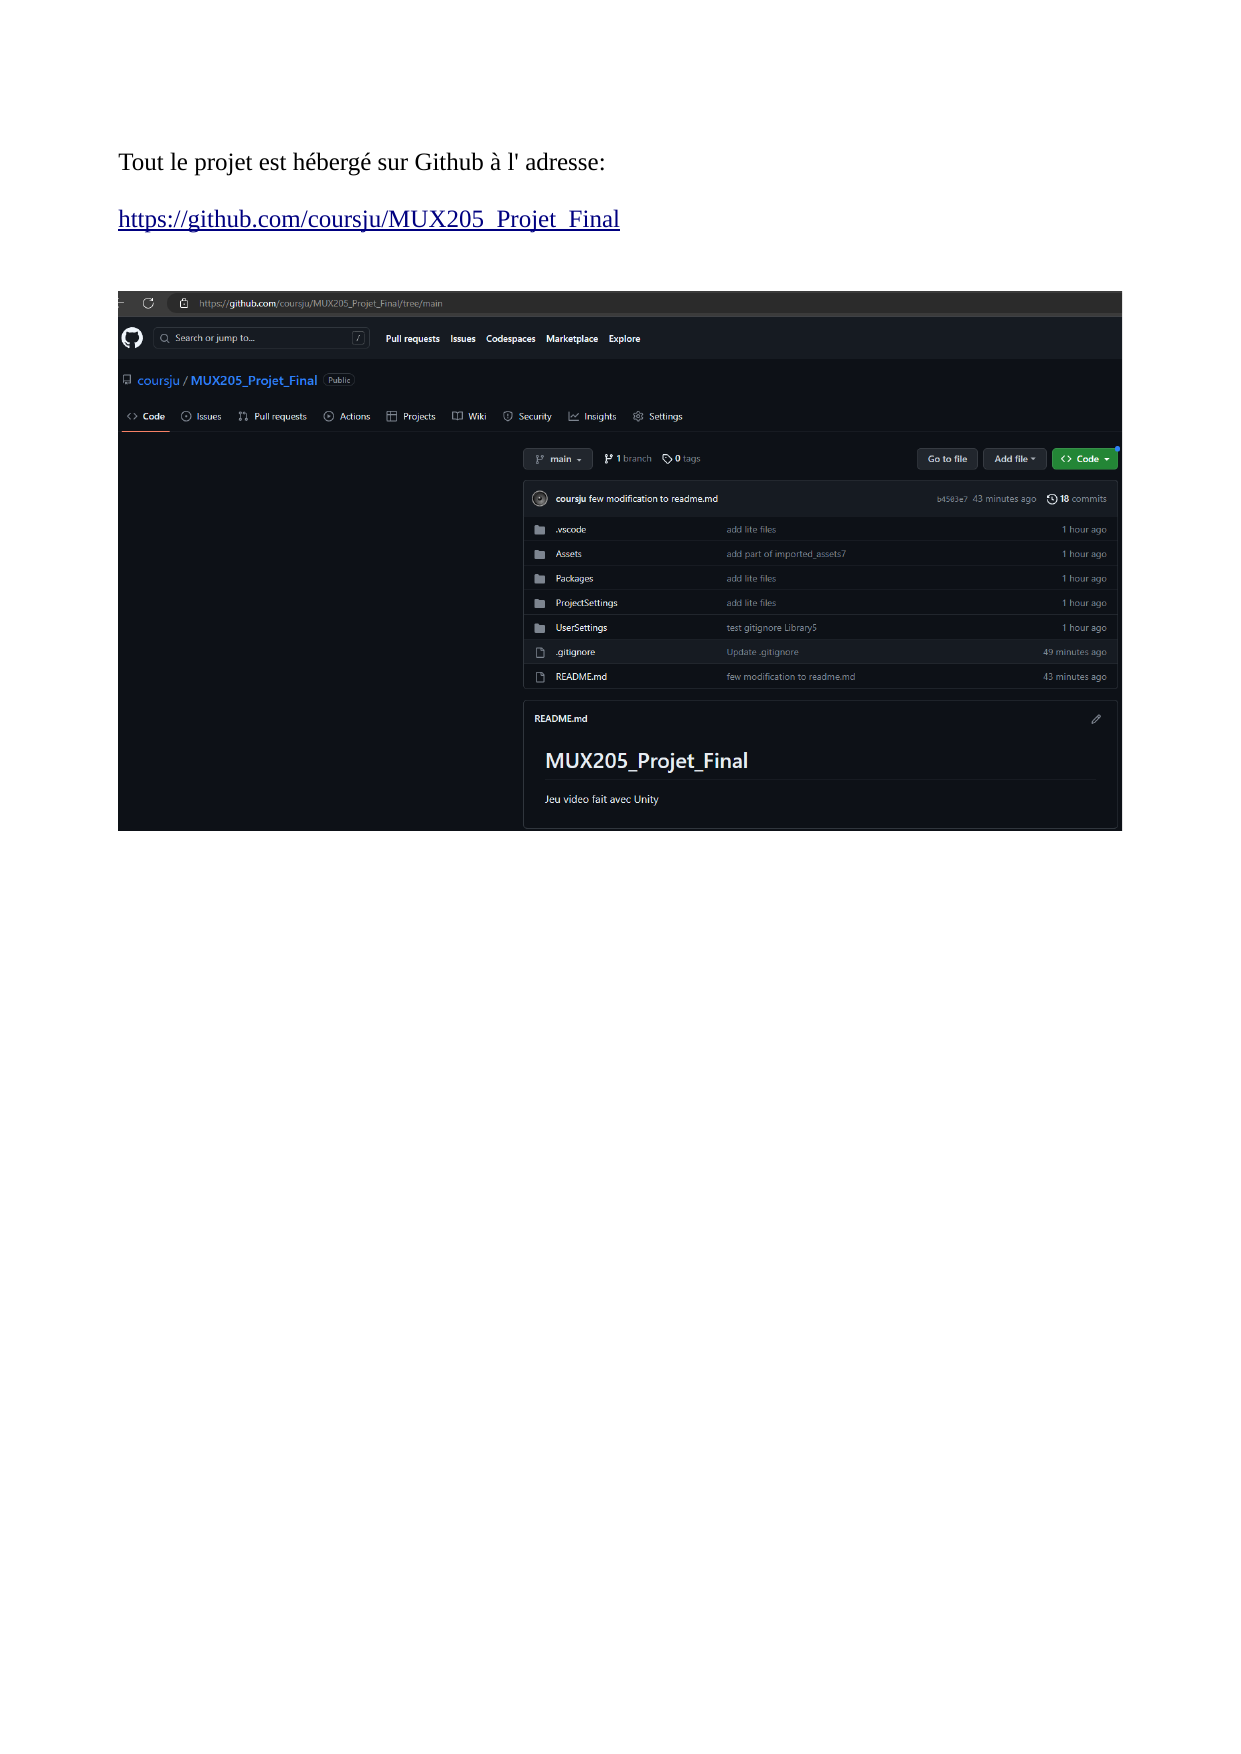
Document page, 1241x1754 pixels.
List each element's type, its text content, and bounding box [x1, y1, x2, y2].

text Tout le projet est hébergé sur Github à l' adresse: [118, 147, 1122, 176]
text https://github.com/coursju/MUX205_Projet_Final [118, 204, 1122, 233]
picture [118, 291, 1123, 831]
